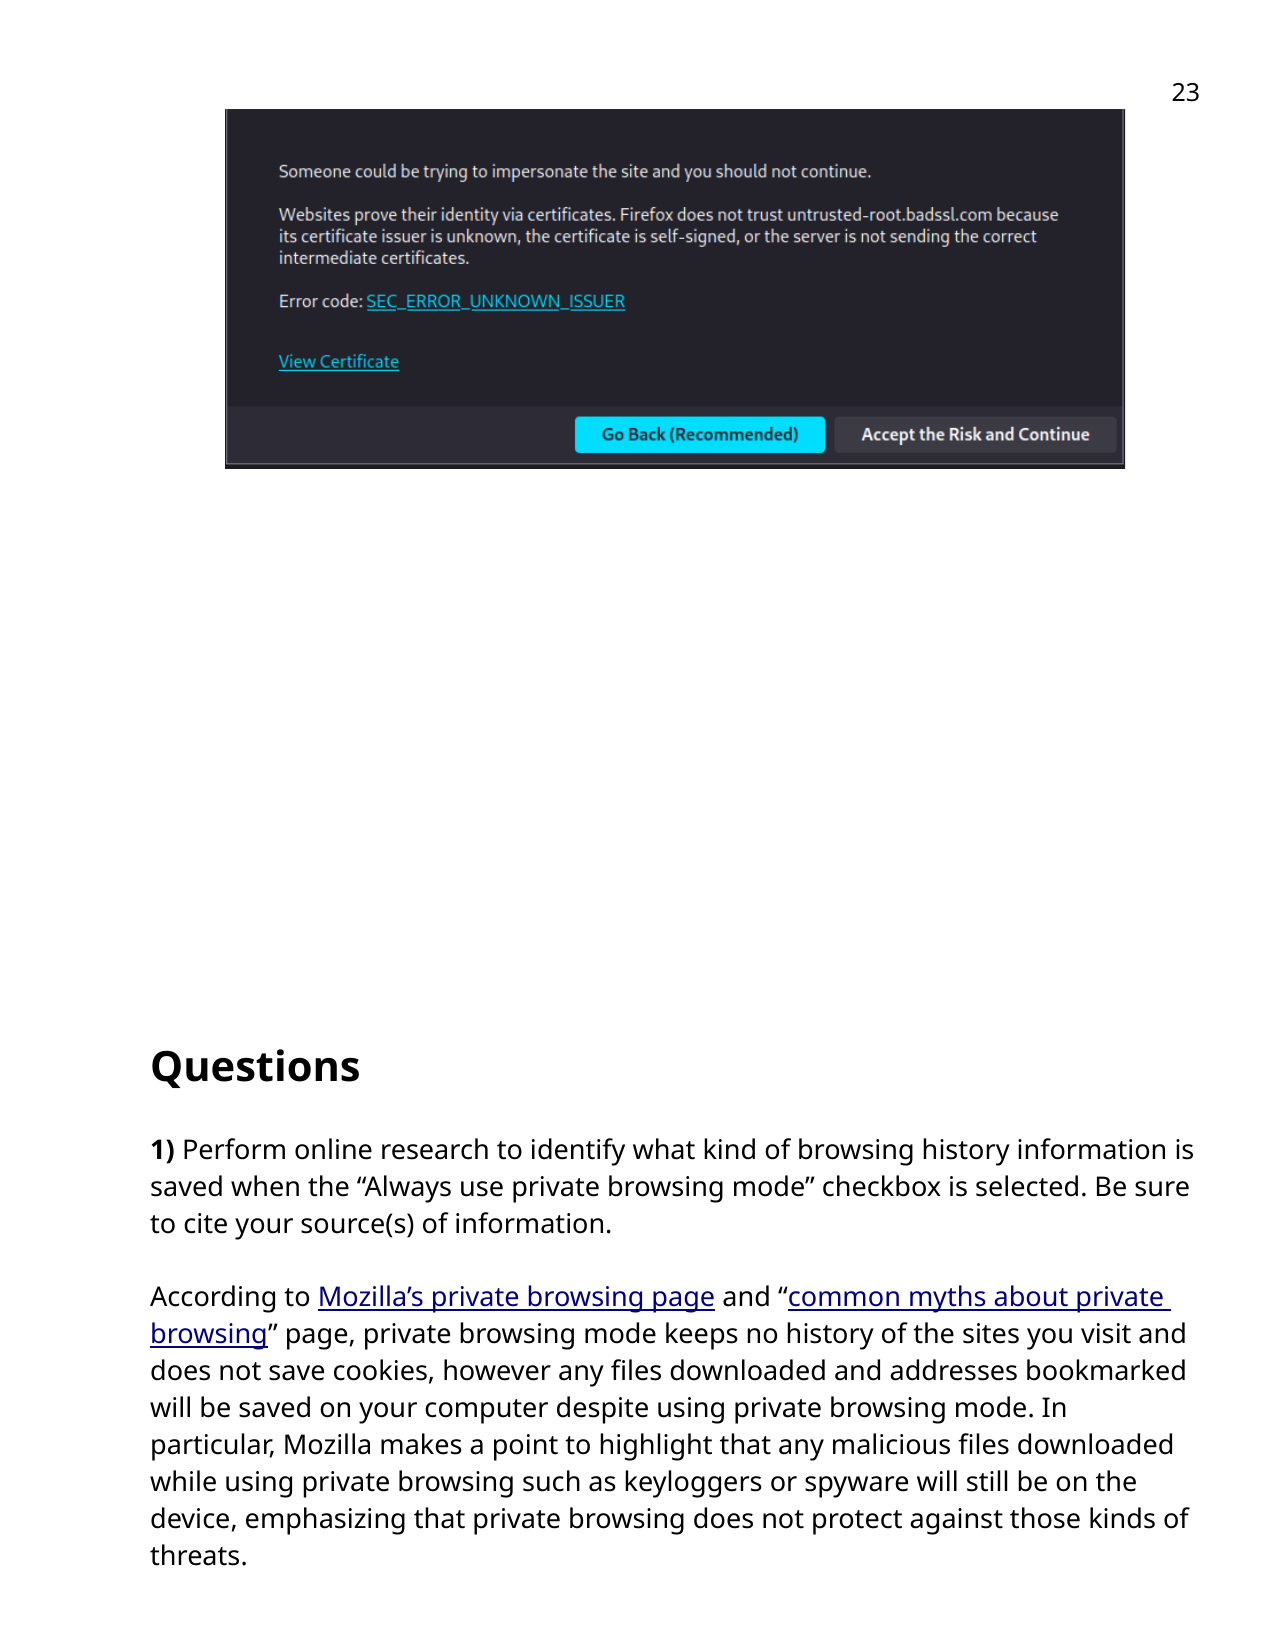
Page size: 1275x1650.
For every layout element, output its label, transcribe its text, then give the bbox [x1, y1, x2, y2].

text Questions [150, 1037, 1200, 1093]
text According to Mozilla’s private browsing page and “common myths about private browsing” page, private browsing mode keeps no history of the sites you visit and does not save cookies, however any files downloaded and addresses bookmarked will be saved on your computer despite using private browsing mode. In particular, Mozilla makes a point to highlight that any malicious files downloaded while using private browsing such as keyloggers or spyware will still be on the device, emphasizing that private browsing does not protect against those kinds of threats. [150, 1278, 1200, 1573]
picture [225, 109, 1125, 469]
text 1) Perform online research to identify what kind of browsing history information is saved when the “Always use private browsing mode” checkbox is selected. Be sure to cite your source(s) of information. [150, 1130, 1200, 1241]
